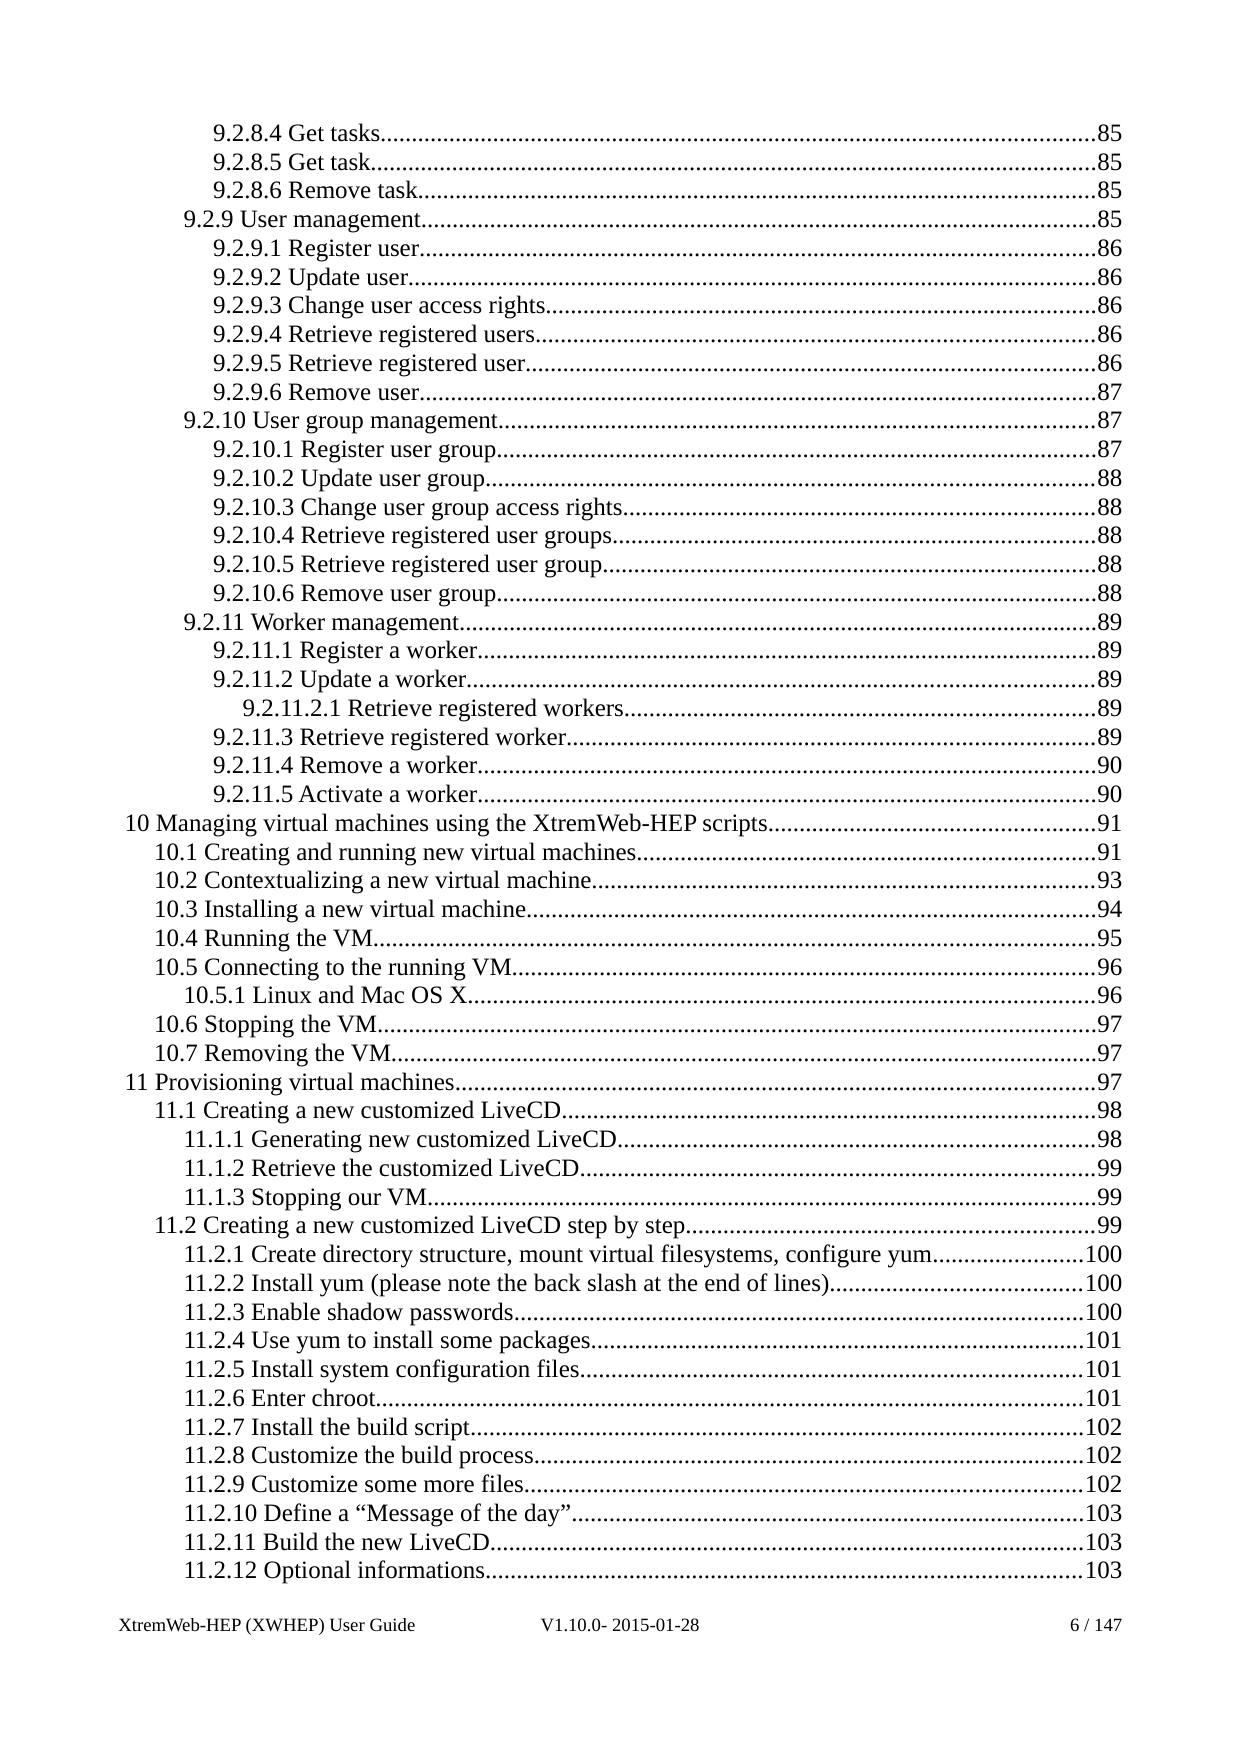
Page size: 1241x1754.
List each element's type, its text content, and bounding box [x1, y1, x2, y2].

text 11.1.3 Stopping our VM 99 [177, 1182, 1122, 1211]
text 9.2.10.1 Register user group 87 [207, 434, 1122, 463]
text 9.2.9.3 Change user access rights 86 [207, 291, 1122, 319]
text 11.2.3 Enable shadow passwords 100 [177, 1297, 1122, 1326]
text 10.5.1 Linux and Mac OS X 96 [177, 981, 1122, 1009]
text 11.1.2 Retrieve the customized LiveCD 99 [177, 1153, 1122, 1182]
text 9.2.8.5 Get task 85 [207, 147, 1122, 176]
text 11.2.10 Define a “Message of the day” 103 [177, 1498, 1122, 1527]
text 9.2.11.4 Remove a worker 90 [207, 751, 1122, 779]
text 9.2.9.1 Register user 86 [207, 233, 1122, 262]
text 9.2.10.6 Remove user group 88 [207, 578, 1122, 607]
text 9.2.9 User management 85 [177, 204, 1122, 233]
text 11.2 Creating a new customized LiveCD step by step 99 [148, 1211, 1122, 1239]
text 9.2.8.6 Remove task 85 [207, 176, 1122, 204]
text 11.2.9 Customize some more files 102 [177, 1469, 1122, 1498]
text 11.2.1 Create directory structure, mount virtual filesystems, configure yum 100 [177, 1239, 1122, 1268]
text 11.2.2 Install yum (please note the back slash at the end of lines) 100 [177, 1268, 1122, 1297]
text 9.2.10.2 Update user group 88 [207, 463, 1122, 492]
text 9.2.11.2 Update a worker 89 [207, 664, 1122, 693]
text 10.3 Installing a new virtual machine 94 [148, 894, 1122, 923]
text 10 Managing virtual machines using the XtremWeb-HEP scripts 91 [118, 808, 1122, 837]
text 10.2 Contextualizing a new virtual machine 93 [148, 866, 1122, 894]
text 9.2.9.2 Update user 86 [207, 262, 1122, 291]
text 11.2.5 Install system configuration files 101 [177, 1354, 1122, 1383]
text 9.2.9.6 Remove user 87 [207, 377, 1122, 406]
text 11.2.7 Install the build script 102 [177, 1412, 1122, 1441]
text 11.1.1 Generating new customized LiveCD 98 [177, 1124, 1122, 1153]
text 11.2.6 Enter chroot 101 [177, 1383, 1122, 1412]
text 11.2.4 Use yum to install some packages 101 [177, 1326, 1122, 1354]
text 11.2.11 Build the new LiveCD 103 [177, 1527, 1122, 1556]
text 9.2.11.1 Register a worker 89 [207, 636, 1122, 664]
text 9.2.11.2.1 Retrieve registered workers 89 [236, 693, 1122, 722]
text 10.1 Creating and running new virtual machines 91 [148, 837, 1122, 866]
text 9.2.11.5 Activate a worker 90 [207, 779, 1122, 808]
text 9.2.10.4 Retrieve registered user groups 88 [207, 521, 1122, 549]
text 9.2.9.4 Retrieve registered users 86 [207, 319, 1122, 348]
text 9.2.11.3 Retrieve registered worker 89 [207, 722, 1122, 751]
text 10.6 Stopping the VM 97 [148, 1009, 1122, 1038]
text 9.2.10 User group management 87 [177, 406, 1122, 434]
text 11.2.12 Optional informations 103 [177, 1556, 1122, 1584]
text 11.1 Creating a new customized LiveCD 98 [148, 1096, 1122, 1124]
text 9.2.10.3 Change user group access rights 88 [207, 492, 1122, 521]
text 11.2.8 Customize the build process 102 [177, 1441, 1122, 1469]
text 11 Provisioning virtual machines 97 [118, 1067, 1122, 1096]
text 10.7 Removing the VM 97 [148, 1038, 1122, 1067]
text 10.4 Running the VM 95 [148, 923, 1122, 952]
text 9.2.11 Worker management 89 [177, 607, 1122, 636]
text 9.2.8.4 Get tasks 85 [207, 118, 1122, 147]
text 10.5 Connecting to the running VM 96 [148, 952, 1122, 981]
text 9.2.10.5 Retrieve registered user group 88 [207, 549, 1122, 578]
text 9.2.9.5 Retrieve registered user 86 [207, 348, 1122, 377]
